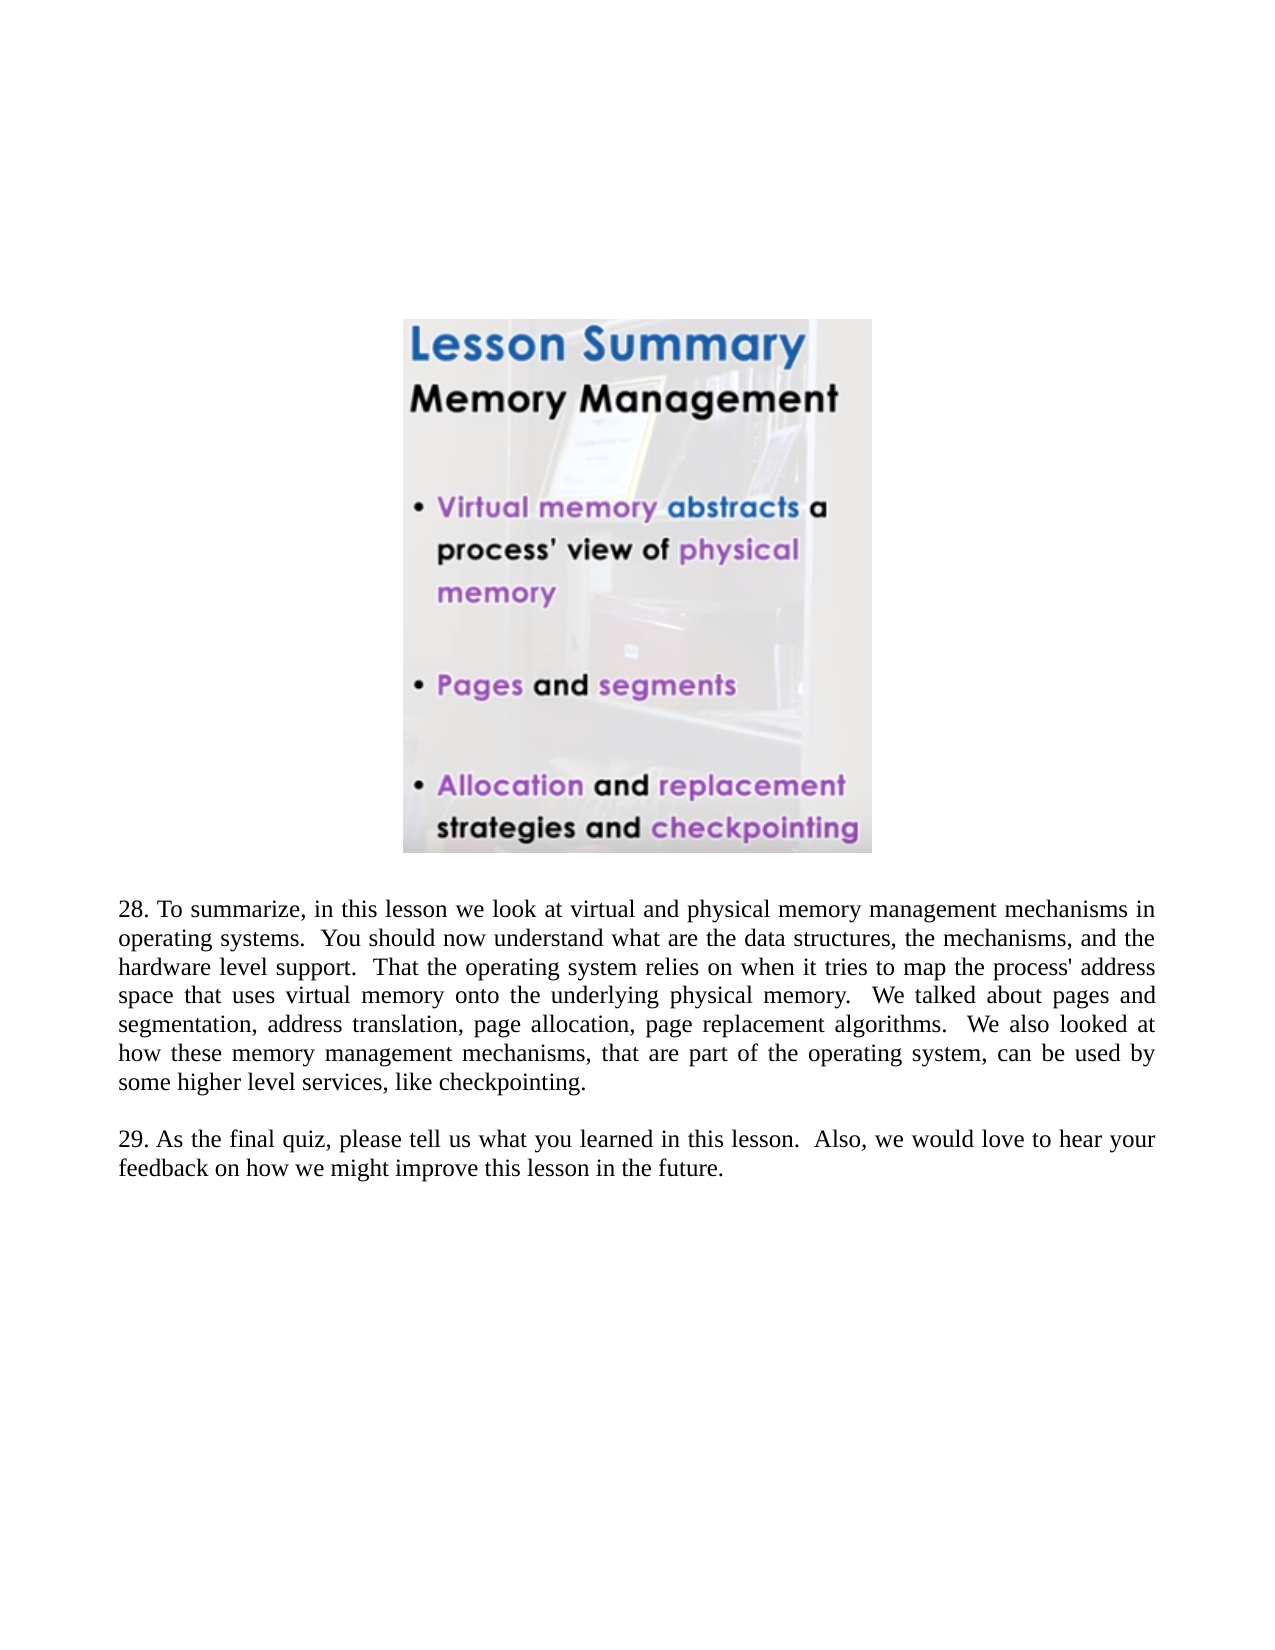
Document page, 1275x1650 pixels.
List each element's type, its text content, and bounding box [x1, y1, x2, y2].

text 28. To summarize, in this lesson we look at virtual and physical memory management mechanisms in operating systems. You should now understand what are the data structures, the mechanisms, and the hardware level support. That the operating system relies on when it tries to map the process' address space that uses virtual memory onto the underlying physical memory. We talked about pages and segmentation, address translation, page allocation, page replacement algorithms. We also looked at how these memory management mechanisms, that are part of the operating system, can be used by some higher level services, like checkpointing. [118, 894, 1157, 1096]
text 29. As the final quiz, please tell us what you learned in this lesson. Also, we would love to hear your feedback on how we might improve this lesson in the future. [118, 1124, 1157, 1182]
picture [403, 319, 872, 853]
